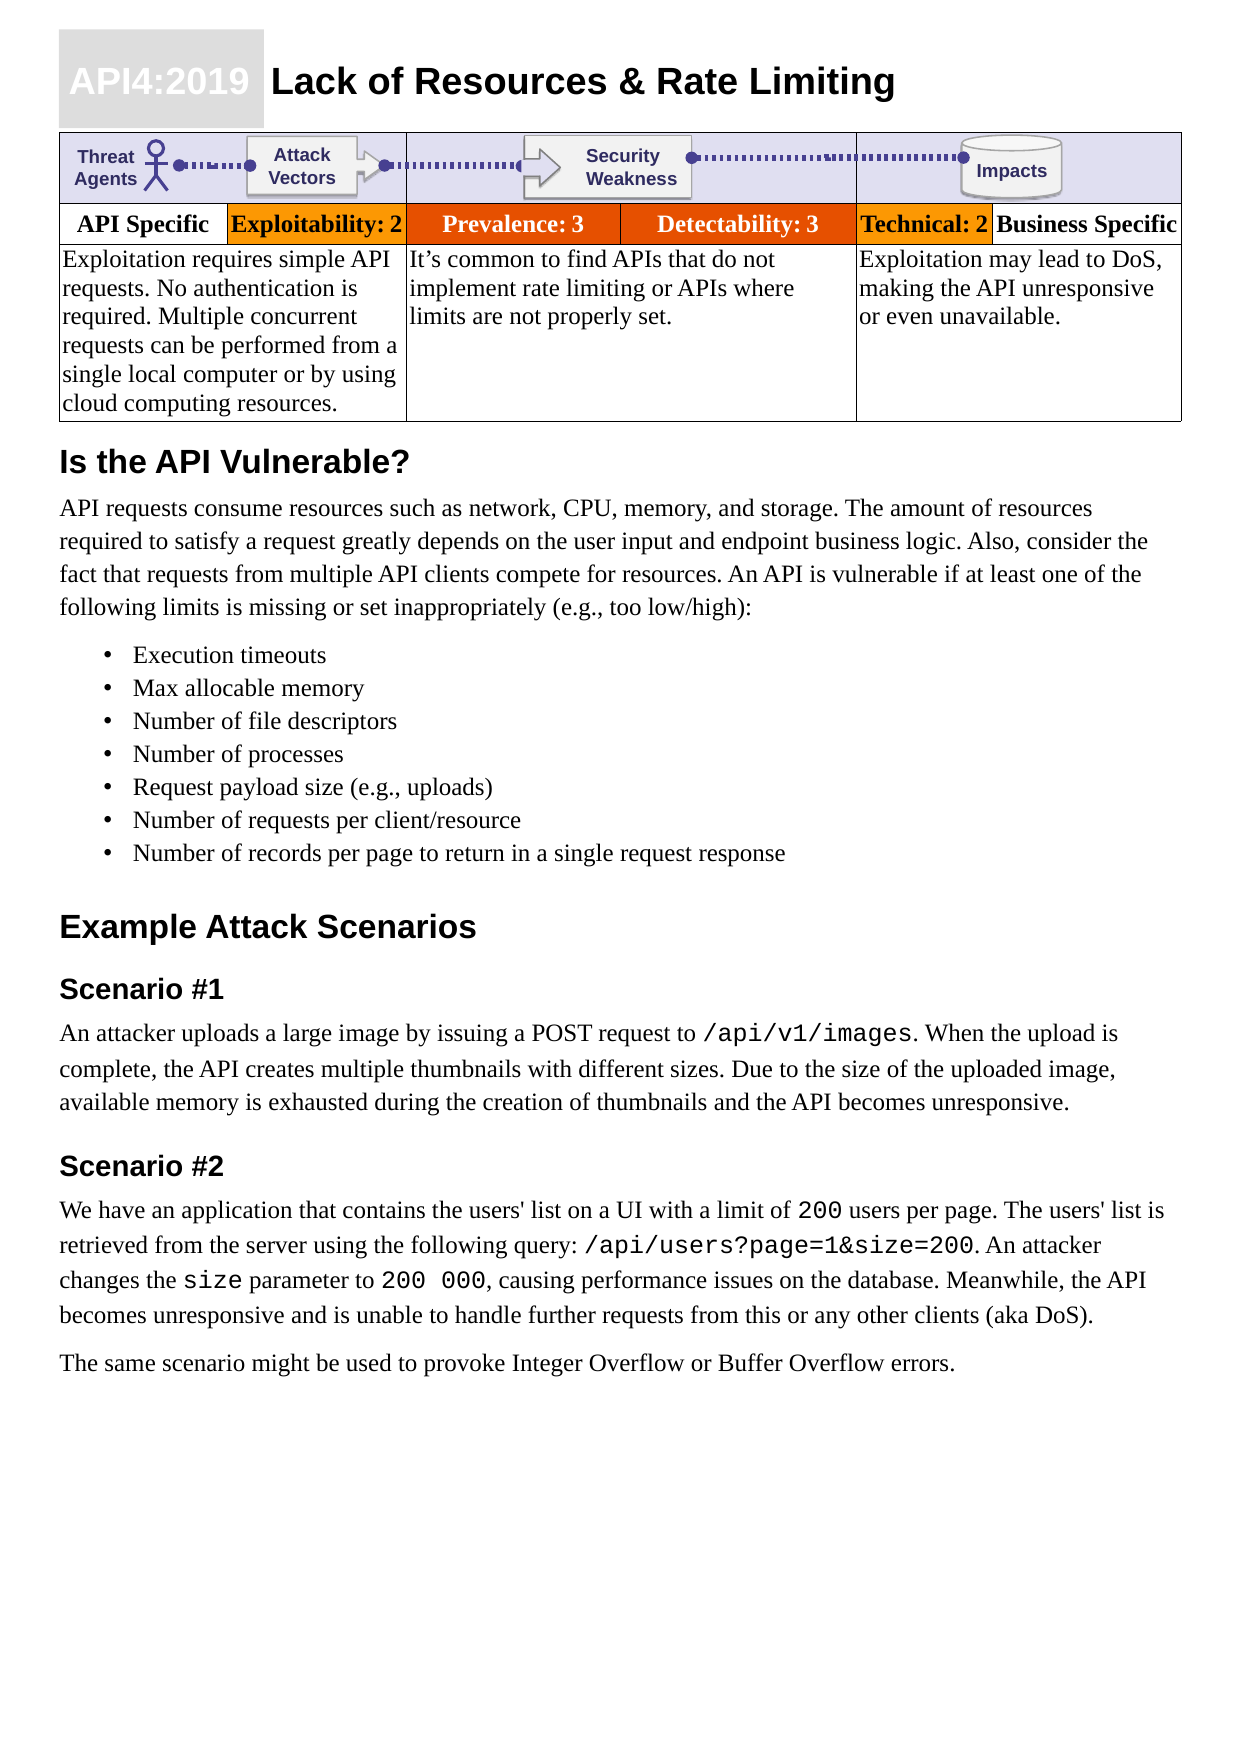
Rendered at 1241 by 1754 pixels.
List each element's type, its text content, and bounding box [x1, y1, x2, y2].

table_cell Exploitability: 2 [228, 204, 406, 244]
table_cell Business Specific [993, 204, 1181, 244]
table_header [620, 133, 856, 203]
text We have an application that contains the users' list on a UI with a limit of 200 users per page. The users' list is retrieved from the server using the following query: /api/users?page=1&size=200. An attacker changes the size parameter to 200 000, causing performance issues on the database. Meanwhile, the API becomes unresponsive and is unable to handle further requests from this or any other clients (aka DoS). [59, 1195, 1181, 1329]
text An attacker uploads a large image by issuing a POST request to /api/v1/images. When the upload is complete, the API creates multiple thumbnails with different sizes. Due to the size of the uploaded image, available memory is exhausted during the creation of thumbnails and the API becomes unresponsive. [59, 1018, 1181, 1115]
table_header [857, 133, 992, 203]
table_header [407, 133, 620, 203]
subtitle Scenario #1 [59, 972, 1181, 1006]
table_cell Exploitation requires simple API requests. No authentication is required. Multiple concurrent requests can be performed from a single local computer or by using cloud computing resources. [60, 245, 406, 421]
table_cell Exploitation may lead to DoS, making the API unresponsive or even unavailable. [857, 245, 1181, 421]
table_cell Prevalence: 3 [407, 204, 620, 244]
subtitle Example Attack Scenarios [59, 907, 1181, 945]
table_cell Technical: 2 [857, 204, 992, 244]
table_cell API Specific [60, 204, 227, 244]
text API requests consume resources such as network, CPU, memory, and storage. The amount of resources required to satisfy a request greatly depends on the user input and endpoint business logic. Also, consider the fact that requests from multiple API clients compete for resources. An API is vulnerable if at least one of the following limits is missing or set inappropriately (e.g., too low/high): [59, 493, 1181, 621]
list Number of requests per client/resource [103, 805, 1181, 834]
list Request payload size (e.g., uploads) [103, 772, 1181, 801]
list Execution timeouts [103, 640, 1181, 669]
list Number of processes [103, 739, 1181, 768]
list Number of records per page to return in a single request response [103, 838, 1181, 867]
table_header [227, 133, 406, 203]
table_header [992, 133, 1181, 203]
table_cell It’s common to find APIs that do not implement rate limiting or APIs where limits are not properly set. [407, 245, 856, 421]
table_cell Detectability: 3 [621, 204, 856, 244]
table_header [60, 133, 227, 203]
list Max allocable memory [103, 673, 1181, 702]
subtitle Is the API Vulnerable? [59, 442, 1181, 481]
text The same scenario might be used to provoke Integer Overflow or Buffer Overflow errors. [59, 1348, 1181, 1377]
list Number of file descriptors [103, 706, 1181, 735]
subtitle Scenario #2 [59, 1149, 1181, 1183]
